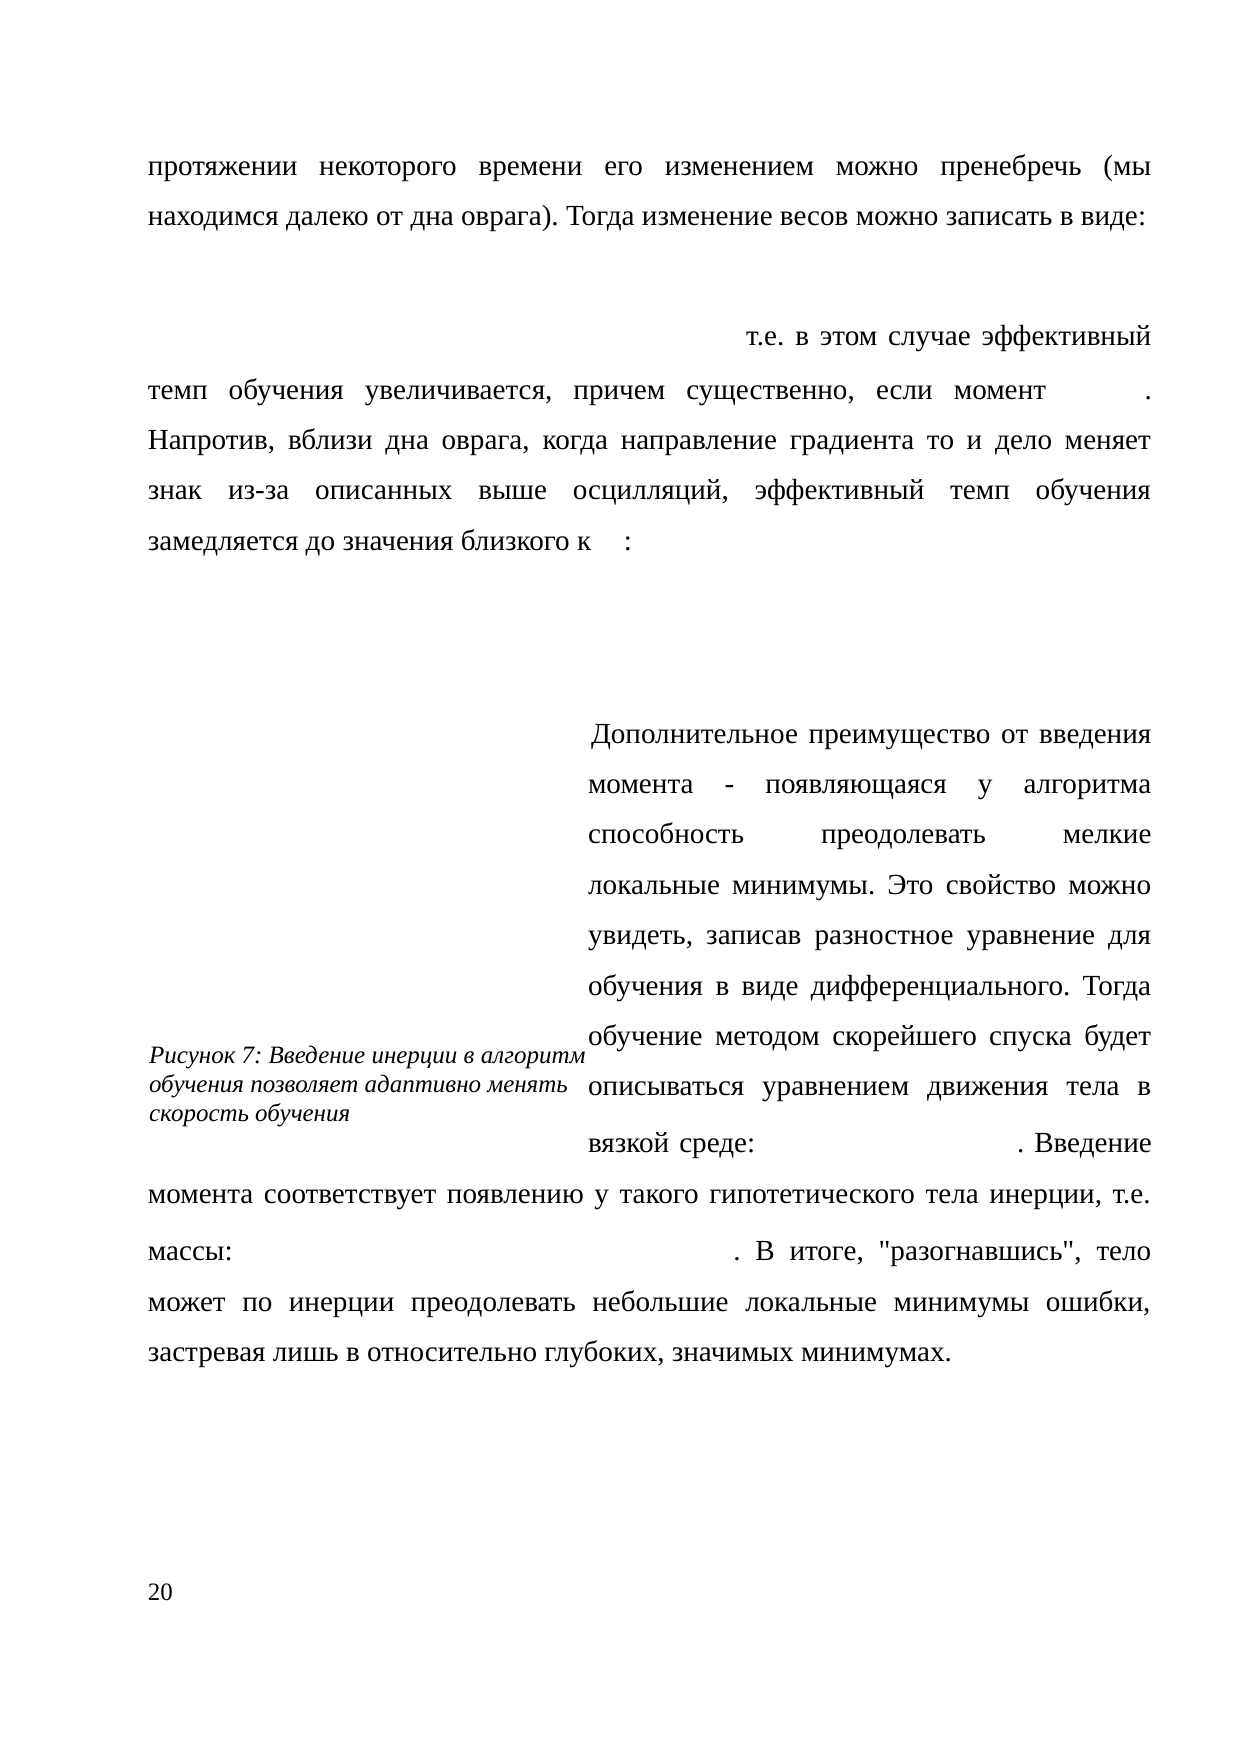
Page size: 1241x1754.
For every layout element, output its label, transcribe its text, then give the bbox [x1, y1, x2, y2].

text Дополнительное преимущество от введения момента - появляющаяся у алгоритма способность преодолевать мелкие локальные минимумы. Это свойство можно увидеть, записав разностное уравнение для обучения в виде дифференциального. Тогда обучение методом скорейшего спуска будет описываться уравнением движения тела в вязкой среде: . Введение момента соответствует появлению у такого гипотетического тела инерции, т.е. массы: . В итоге, "разогнавшись", тело может по инерции преодолевать небольшие локальные минимумы ошибки, застревая лишь в относительно глубоких, значимых минимумах. [148, 716, 1152, 1367]
text Качественно влияние момента на процесс обучения можно пояснить следующим образом. Допустим, что градиент меняется плавно, так что на протяжении некоторого времени его изменением можно пренебречь (мы находимся далеко от дна оврага). Тогда изменение весов можно записать в виде: [148, 148, 1152, 231]
text т.е. в этом случае эффективный темп обучения увеличивается, причем существенно, если момент . Напротив, вблизи дна оврага, когда направление градиента то и дело меняет знак из-за описанных выше осцилляций, эффективный темп обучения замедляется до значения близкого к : [148, 278, 1152, 556]
text Рисунок 7: Введение инерции в алгоритм обучения позволяет адаптивно менять скорость обучения [149, 745, 588, 1126]
